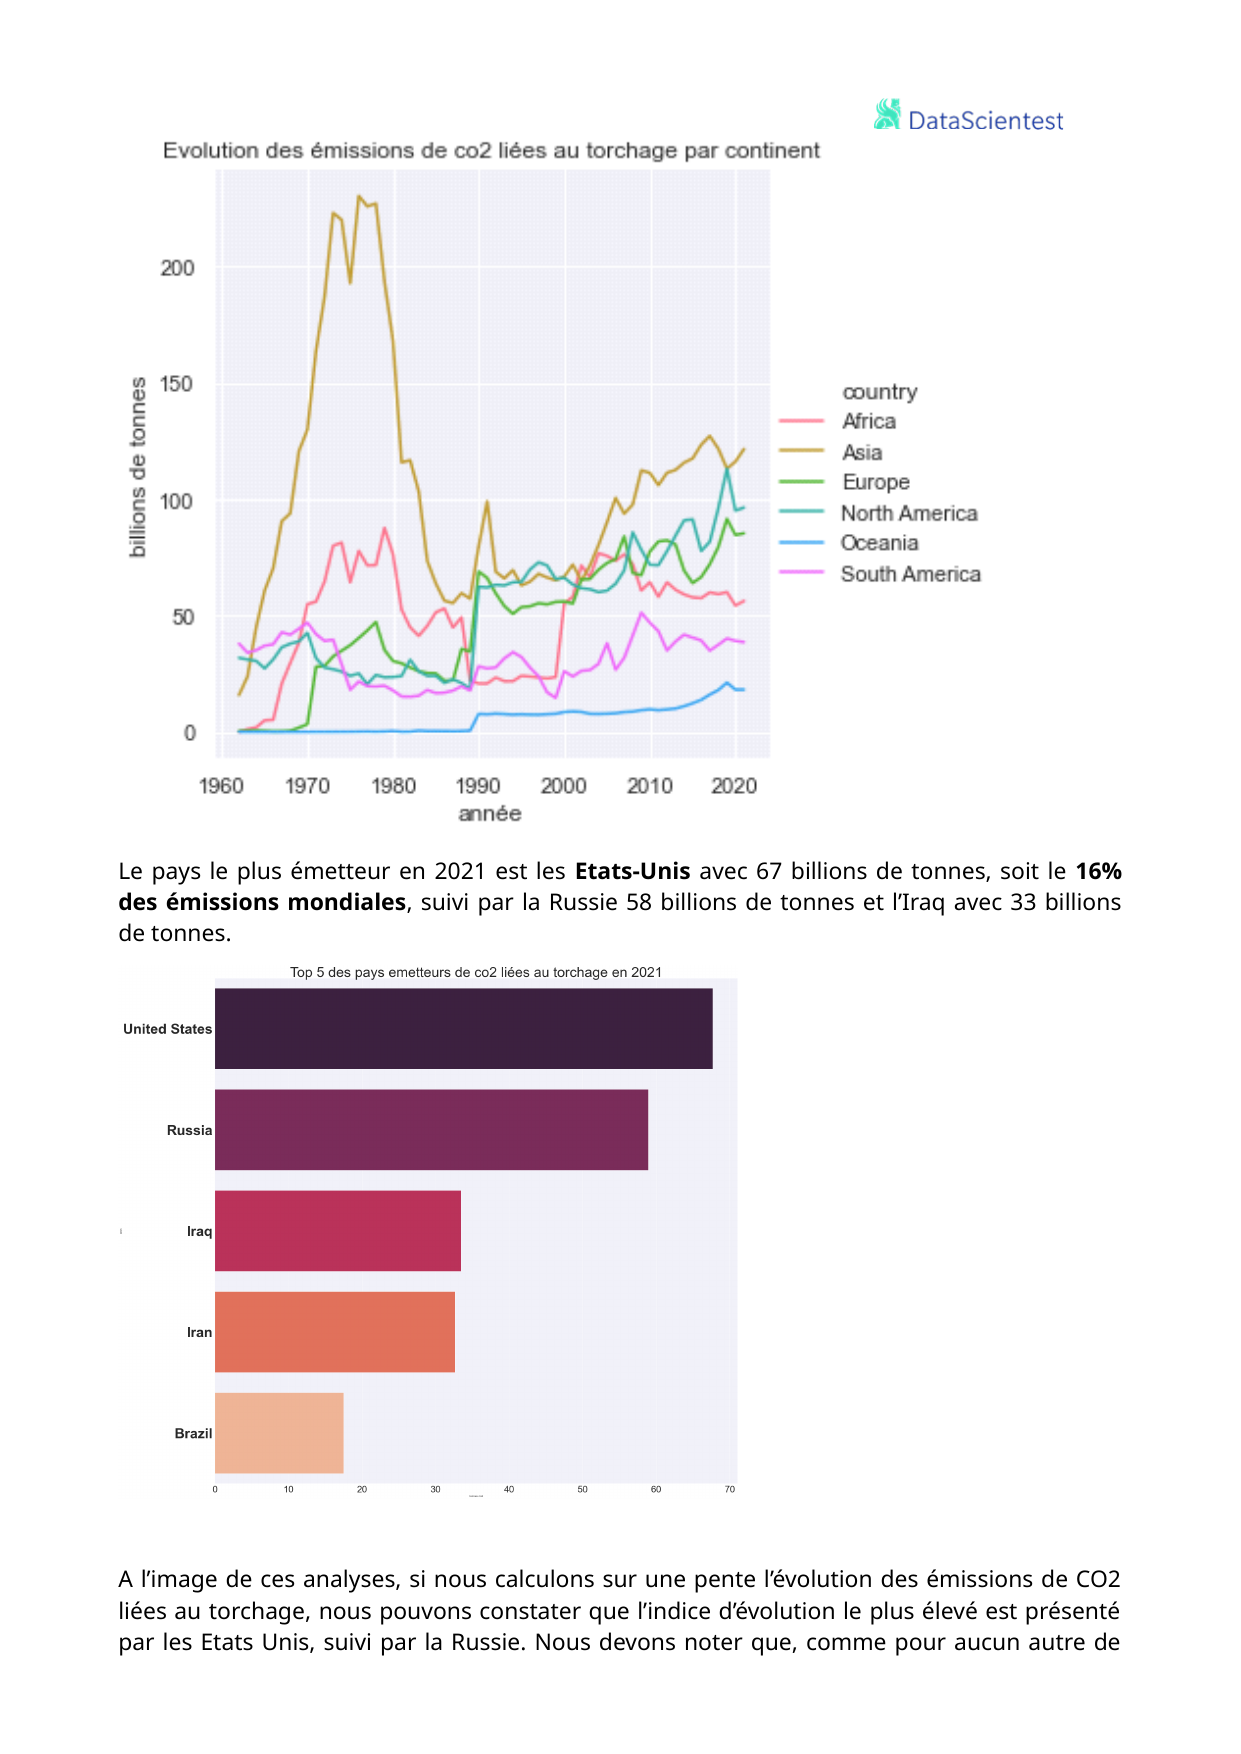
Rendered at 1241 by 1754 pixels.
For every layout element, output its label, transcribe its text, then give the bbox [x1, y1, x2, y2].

text A l’image de ces analyses, si nous calculons sur une pente l’évolution des émissions de CO2 liées au torchage, nous pouvons constater que l’indice d’évolution le plus élevé est présenté par les Etats Unis, suivi par la Russie. Nous devons noter que, comme pour aucun autre de [118, 1563, 1122, 1657]
text Le pays le plus émetteur en 2021 est les Etats-Unis avec 67 billions de tonnes, soit le 16% des émissions mondiales, suivi par la Russie 58 billions de tonnes et l’Iraq avec 33 billions de tonnes. [118, 855, 1122, 948]
